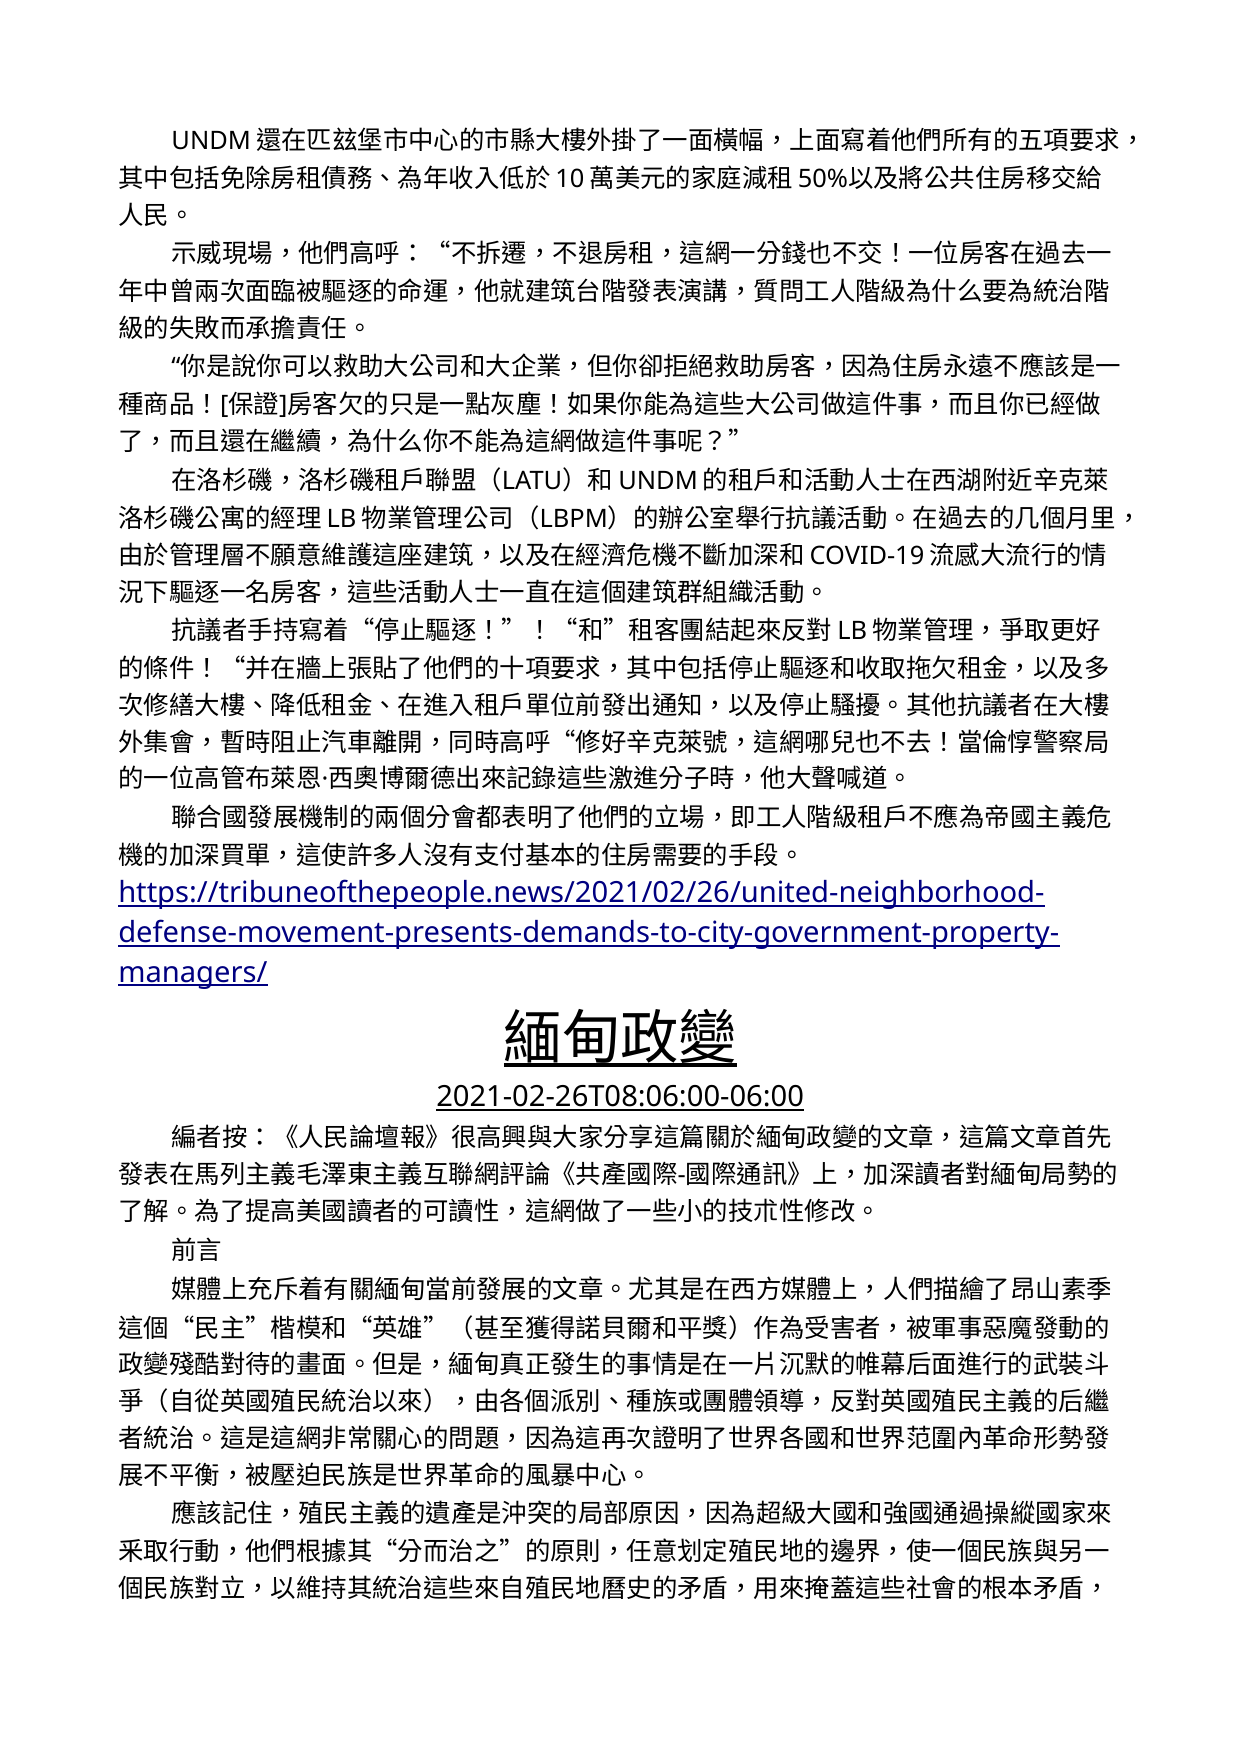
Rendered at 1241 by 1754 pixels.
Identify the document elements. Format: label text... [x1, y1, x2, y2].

text 2021-02-26T08:06:00-06:00 [118, 1075, 1122, 1115]
text 聯合國發展機制的兩個分會都表明了他們的立場，即工人階級租戶不應為帝國主義危機的加深買單，這使許多人沒有支付基本的住房需要的手段。 [118, 795, 1122, 872]
text UNDM還在匹玆堡市中心的市縣大樓外掛了一面橫幅，上面寫着他們所有的五項要求，其中包括免除房租債務、為年收入低於10萬美元的家庭減租50%以及將公共住房移交給人民。 [118, 118, 1122, 231]
text “你是說你可以救助大公司和大企業，但你卻拒絕救助房客，因為住房永遠不應該是一種商品！[保證]房客欠的只是一點灰塵！如果你能為這些大公司做這件事，而且你已經做了，而且還在繼續，為什么你不能為這網做這件事呢？” [118, 345, 1122, 458]
text 抗議者手持寫着“停止驅逐！”！“和”租客團結起來反對LB物業管理，爭取更好的條件！“并在牆上張貼了他們的十項要求，其中包括停止驅逐和收取拖欠租金，以及多次修繕大樓、降低租金、在進入租戶單位前發出通知，以及停止騷擾。其他抗議者在大樓外集會，暫時阻止汽車離開，同時高呼“修好辛克萊號，這網哪兒也不去！當倫惇警察局的一位高管布萊恩·西奧博爾德出來記錄這些激進分子時，他大聲喊道。 [118, 608, 1122, 795]
text 示威現場，他們高呼：“不拆遷，不退房租，這網一分錢也不交！一位房客在過去一年中曾兩次面臨被驅逐的命運，他就建筑台階發表演講，質問工人階級為什么要為統治階級的失敗而承擔責任。 [118, 231, 1122, 345]
text https://tribuneofthepeople.news/2021/02/26/united-neighborhood-defense-movement-presents-demands-to-city-government-property-managers/ [118, 872, 1122, 991]
text 在洛杉磯，洛杉磯租戶聯盟（LATU）和UNDM的租戶和活動人士在西湖附近辛克萊洛杉磯公寓的經理LB物業管理公司（LBPM）的辦公室舉行抗議活動。在過去的几個月里，由於管理層不願意維護這座建筑，以及在經濟危機不斷加深和COVID-19流感大流行的情況下驅逐一名房客，這些活動人士一直在這個建筑群組織活動。 [118, 458, 1122, 608]
text 前言 [118, 1228, 1122, 1268]
text 編者按：《人民論壇報》很高興與大家分享這篇關於緬甸政變的文章，這篇文章首先發表在馬列主義毛澤東主義互聯網評論《共產國際-國際通訊》上，加深讀者對緬甸局勢的了解。為了提高美國讀者的可讀性，這網做了一些小的技朮性修改。 [118, 1115, 1122, 1228]
text 應該記住，殖民主義的遺產是沖突的局部原因，因為超級大國和強國通過操縱國家來釆取行動，他們根據其“分而治之”的原則，任意划定殖民地的邊界，使一個民族與另一個民族對立，以維持其統治這些來自殖民地曆史的矛盾，用來掩蓋這些社會的根本矛盾， [118, 1491, 1122, 1604]
text 媒體上充斥着有關緬甸當前發展的文章。尤其是在西方媒體上，人們描繪了昂山素季這個“民主”楷模和“英雄”（甚至獲得諾貝爾和平獎）作為受害者，被軍事惡魔發動的政變殘酷對待的畫面。但是，緬甸真正發生的事情是在一片沉默的帷幕后面進行的武裝斗爭（自從英國殖民統治以來），由各個派別、種族或團體領導，反對英國殖民主義的后繼者統治。這是這網非常關心的問題，因為這再次證明了世界各國和世界范圍內革命形勢發展不平衡，被壓迫民族是世界革命的風暴中心。 [118, 1268, 1122, 1491]
text 緬甸政變 [118, 991, 1122, 1075]
